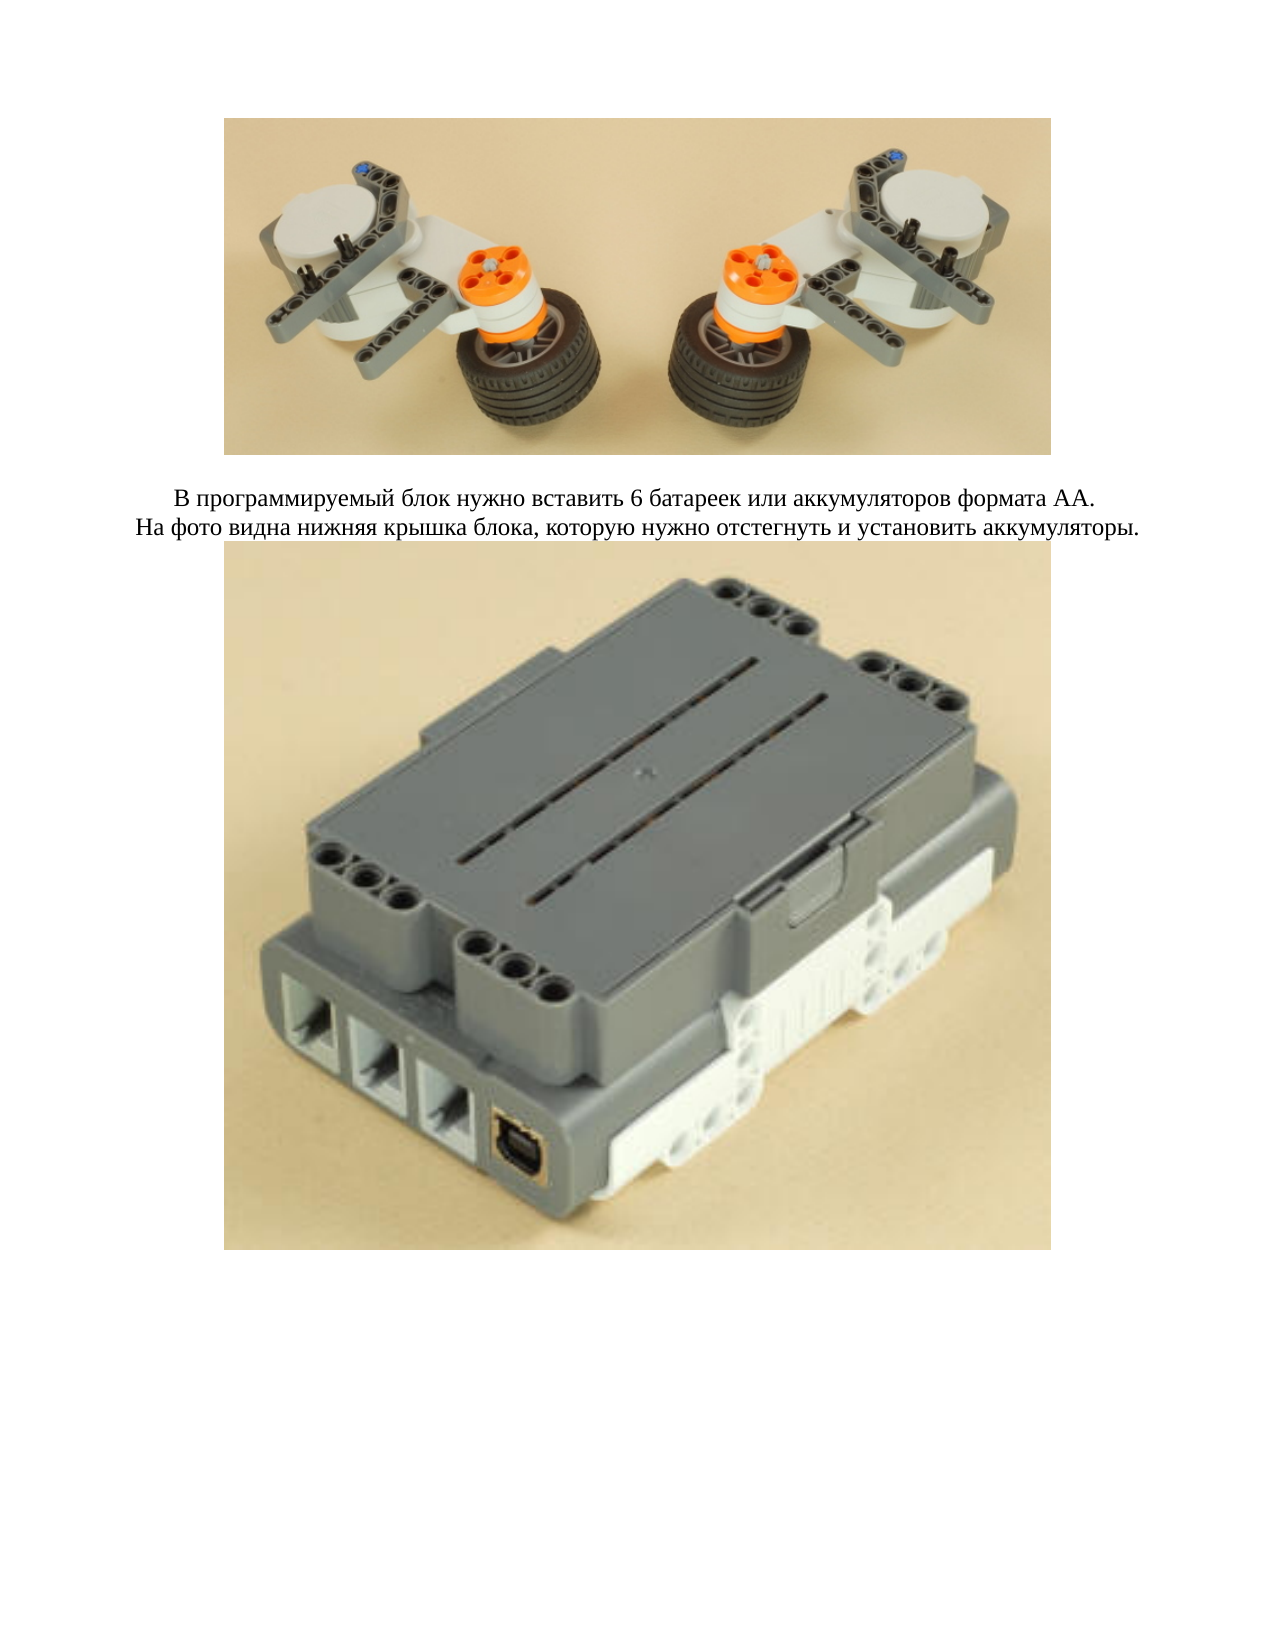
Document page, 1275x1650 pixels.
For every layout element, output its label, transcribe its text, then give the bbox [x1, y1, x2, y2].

picture [224, 541, 1051, 1250]
text В программируемый блок нужно вставить 6 батареек или аккумуляторов формата АА. [118, 483, 1157, 512]
picture [224, 118, 1051, 455]
text На фото видна нижняя крышка блока, которую нужно отстегнуть и установить аккумуляторы. [118, 512, 1157, 541]
